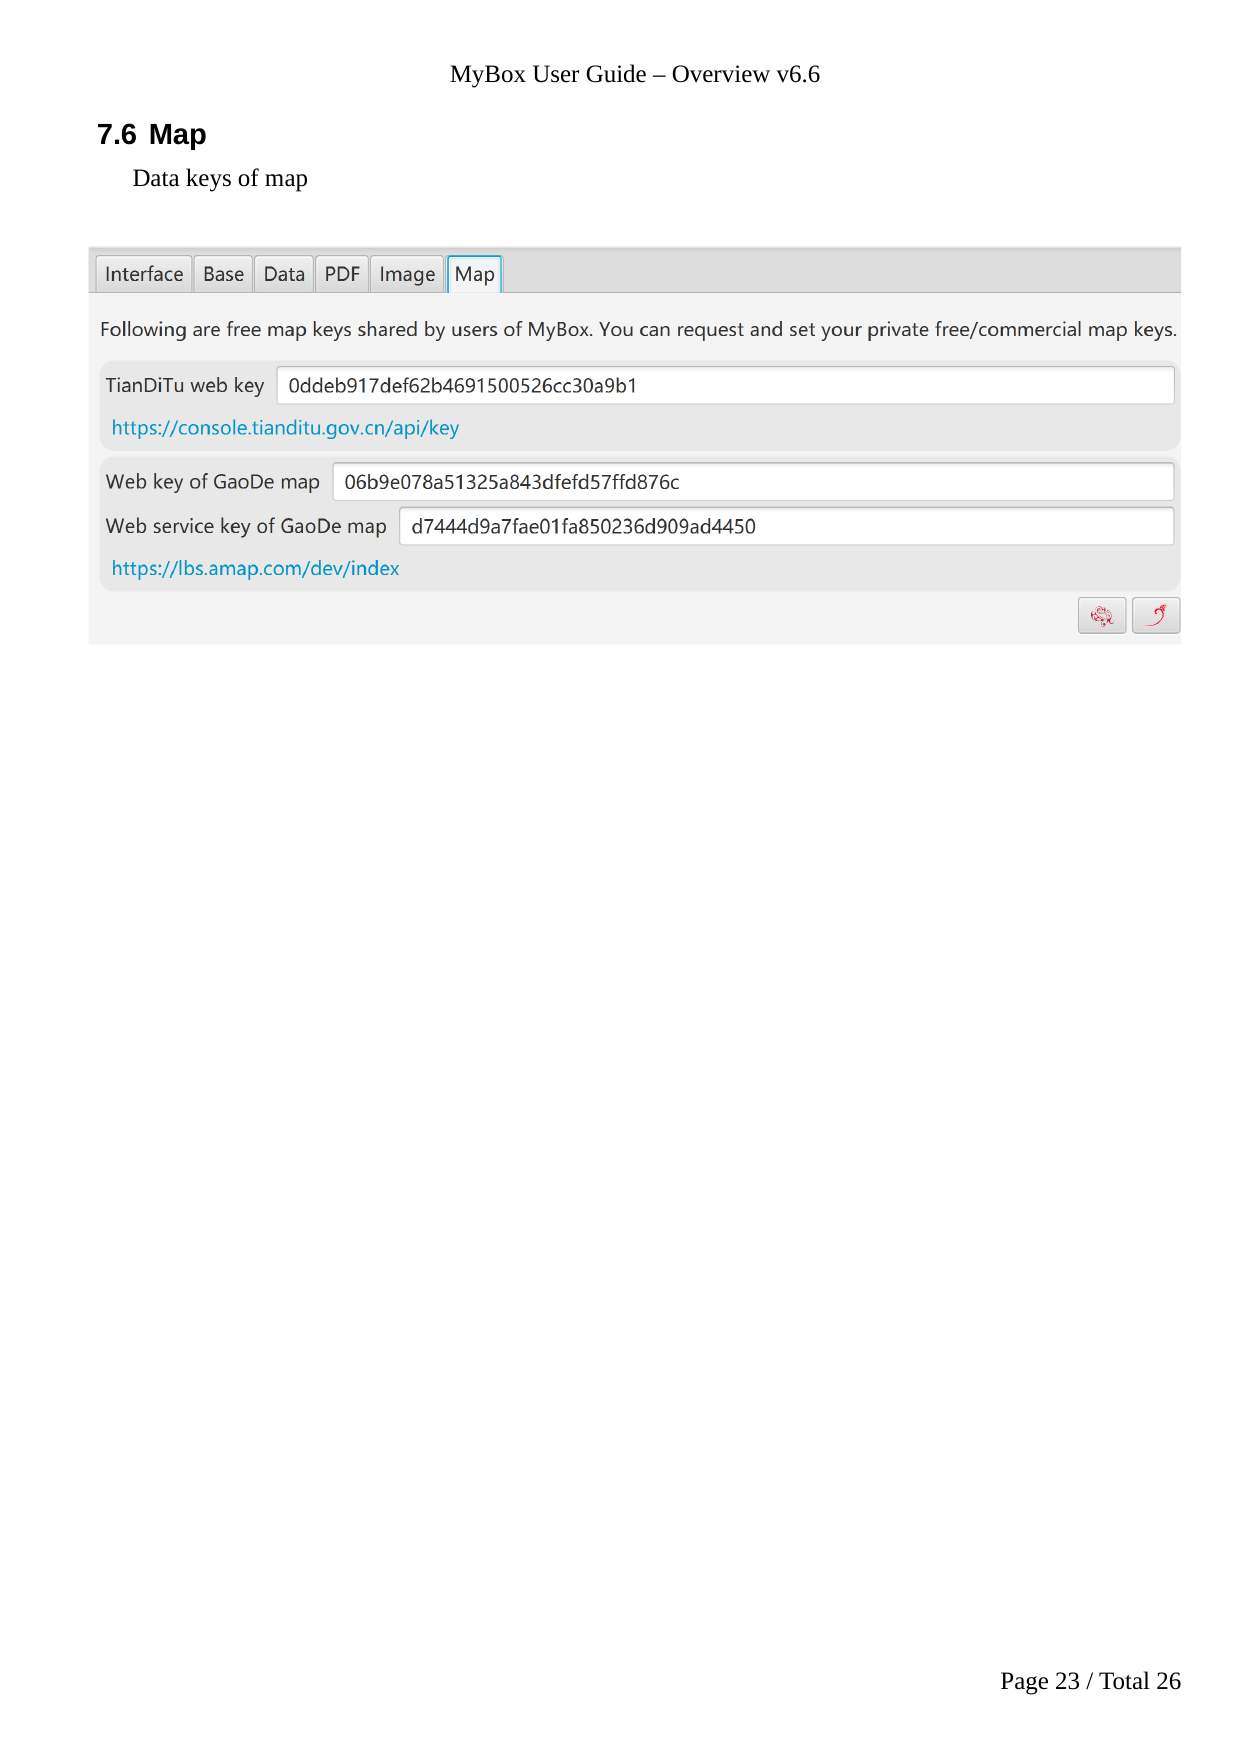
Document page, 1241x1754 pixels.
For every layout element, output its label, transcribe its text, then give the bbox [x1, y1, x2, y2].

text Data keys of map [88, 163, 1181, 192]
subtitle Map [88, 117, 1181, 151]
picture [88, 245, 1182, 645]
